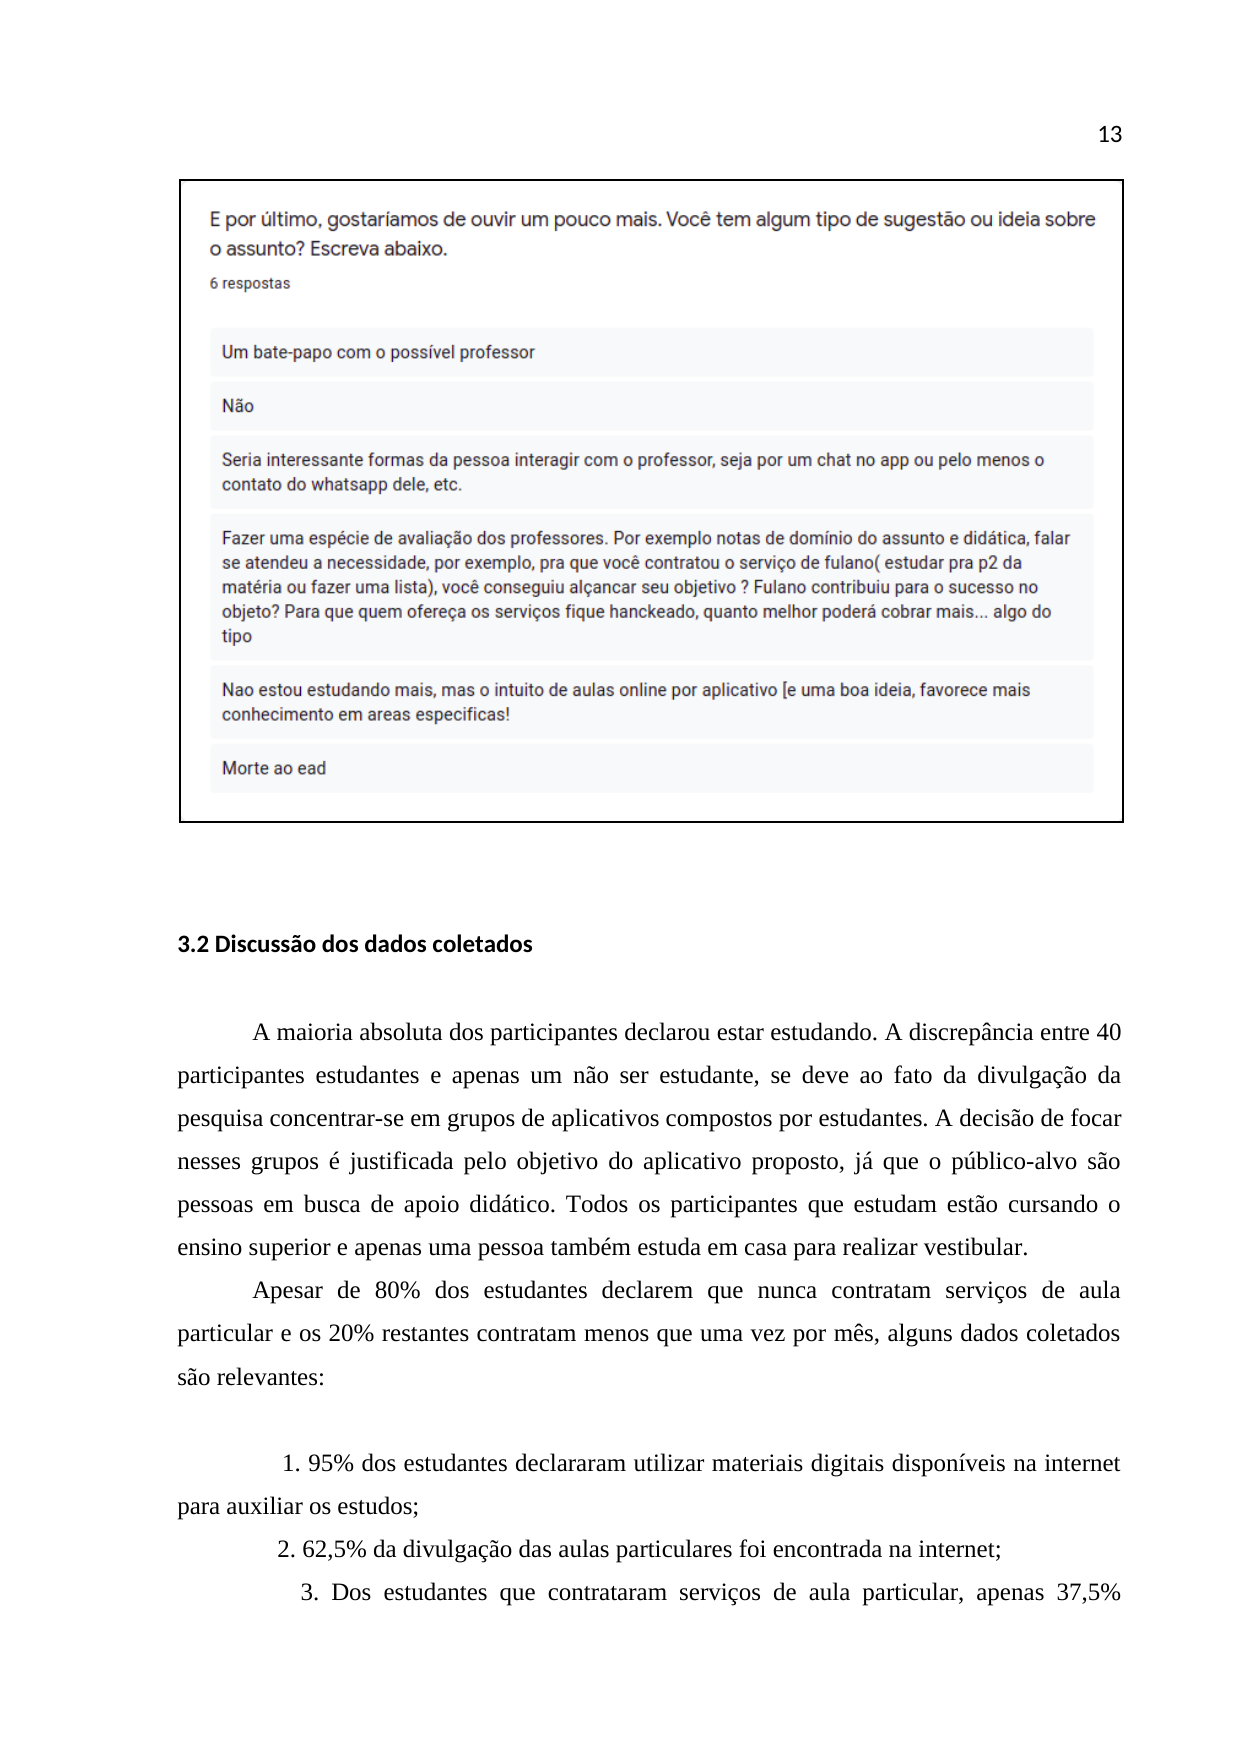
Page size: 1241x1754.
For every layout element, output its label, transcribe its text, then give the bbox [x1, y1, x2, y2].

text 3. Dos estudantes que contrataram serviços de aula particular, apenas 37,5% [177, 1577, 1122, 1606]
subtitle 3.2 Discussão dos dados coletados [177, 928, 1122, 958]
text Apesar de 80% dos estudantes declarem que nunca contratam serviços de aula particular e os 20% restantes contratam menos que uma vez por mês, alguns dados coletados são relevantes: [177, 1275, 1122, 1390]
text 2. 62,5% da divulgação das aulas particulares foi encontrada na internet; [177, 1534, 1122, 1563]
picture [181, 181, 1122, 821]
text A maioria absoluta dos participantes declarou estar estudando. A discrepância entre 40 participantes estudantes e apenas um não ser estudante, se deve ao fato da divulgação da pesquisa concentrar-se em grupos de aplicativos compostos por estudantes. A decisão de focar nesses grupos é justificada pelo objetivo do aplicativo proposto, já que o público-alvo são pessoas em busca de apoio didático. Todos os participantes que estudam estão cursando o ensino superior e apenas uma pessoa também estuda em casa para realizar vestibular. [177, 1017, 1122, 1261]
text 1. 95% dos estudantes declararam utilizar materiais digitais disponíveis na internet para auxiliar os estudos; [177, 1448, 1122, 1520]
